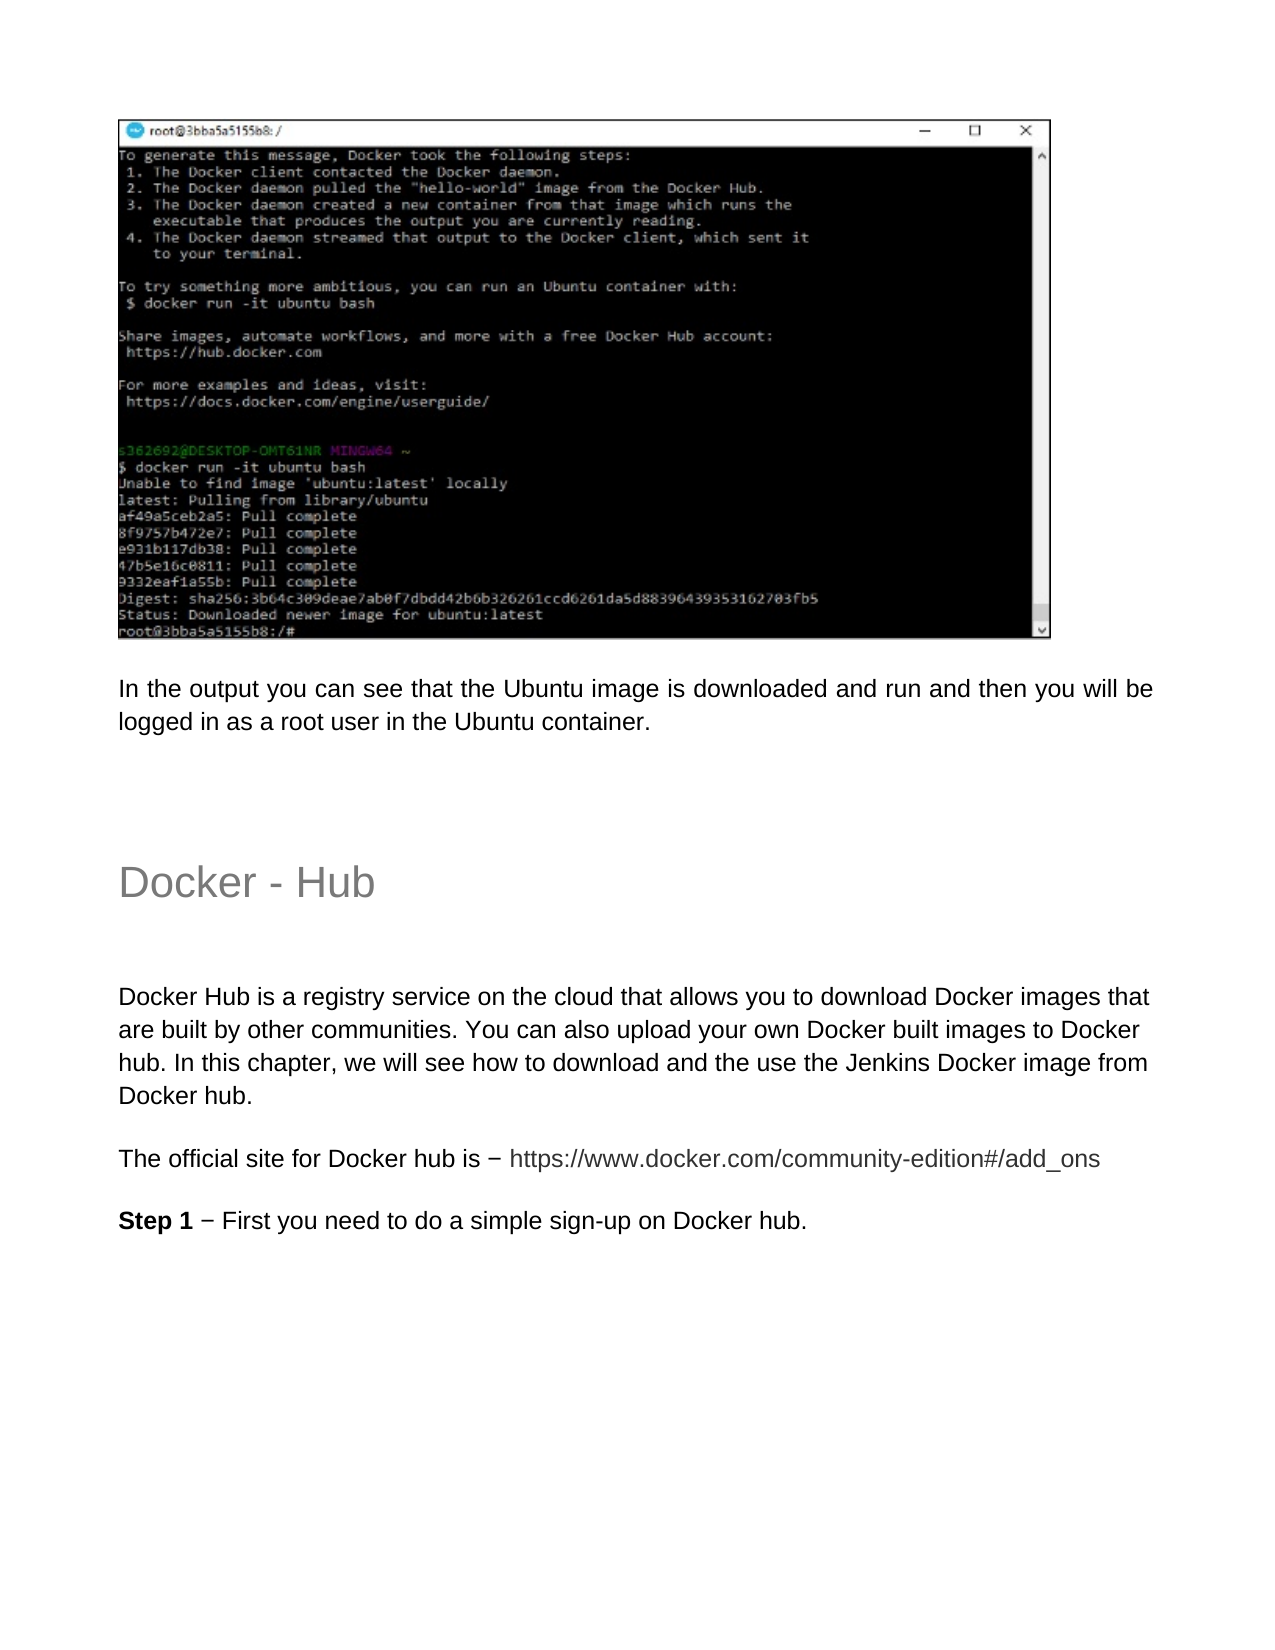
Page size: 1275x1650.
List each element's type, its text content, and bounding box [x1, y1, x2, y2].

subtitle Docker - Hub [118, 857, 1157, 907]
text The official site for Docker hub is − https://www.docker.com/community-edition#/add_ons [118, 1144, 1157, 1172]
picture [118, 118, 1051, 640]
text Step 1 − First you need to do a simple sign-up on Docker hub. [118, 1206, 1157, 1235]
text Docker Hub is a registry service on the cloud that allows you to download Docker images that are built by other communities. You can also upload your own Docker built images to Docker hub. In this chapter, we will see how to download and the use the Jenkins Docker image from Docker hub. [118, 982, 1157, 1110]
text In the output you can see that the Ubuntu image is downloaded and run and then you will be logged in as a root user in the Ubuntu container. [118, 674, 1157, 736]
